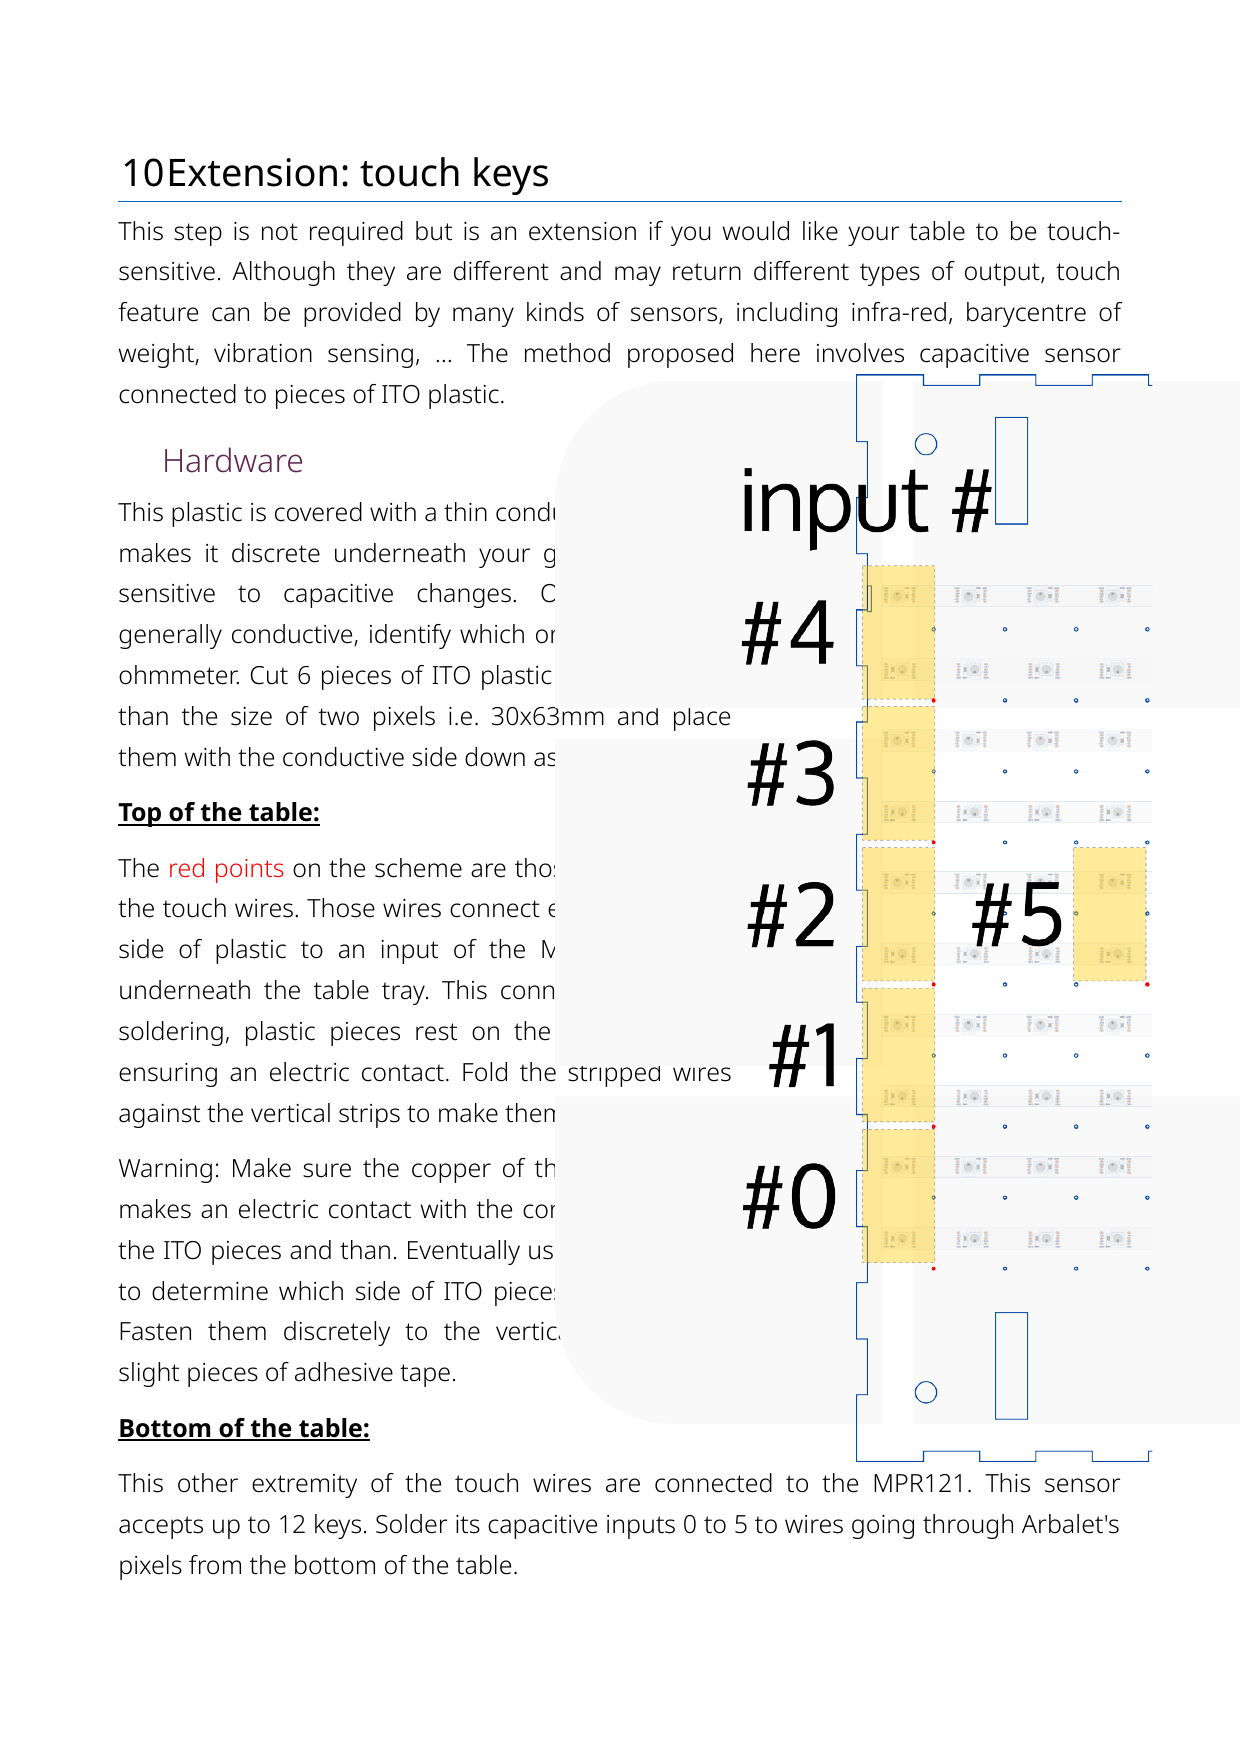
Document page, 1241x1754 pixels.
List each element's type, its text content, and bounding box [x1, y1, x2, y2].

text This plastic is covered with a thin conductive layer that makes it discrete underneath your glass as well as sensitive to capacitive changes. Only 1 side if generally conductive, identify which one thanks to an ohmmeter. Cut 6 pieces of ITO plastic slightly smaller than the size of two pixels i.e. 30x63mm and place them with the conductive side down as shown. [118, 494, 555, 773]
text This other extremity of the touch wires are connected to the MPR121. This sensor accepts up to 12 keys. Solder its capacitive inputs 0 to 5 to wires going through Arbalet's pixels from the bottom of the table. [118, 1466, 1122, 1581]
text The red points on the scheme are those used to pass the touch wires. Those wires connect each conductive side of plastic to an input of the MPR121 located underneath the table tray. This connection uses no soldering, plastic pieces rest on the stripped wires ensuring an electric contact. Fold the stripped wires against the vertical strips to make them stable. [118, 850, 555, 1129]
text Top of the table: [118, 795, 555, 829]
text Bottom of the table: [118, 1410, 732, 1444]
text Warning: Make sure the copper of the striped wires makes an electric contact with the conductive side of the ITO pieces and than. Eventually use an ohmmeter to determine which side of ITO pieces is conductive. Fasten them discretely to the vertical strips using slight pieces of adhesive tape. [118, 1151, 555, 1389]
subtitle Extension: touch keys [118, 143, 1122, 201]
text This step is not required but is an extension if you would like your table to be touch-sensitive. Although they are different and may return different types of output, touch feature can be provided by many kinds of sensors, including infra-red, barycentre of weight, vibration sensing, ... The method proposed here involves capacitive sensor connected to pieces of ITO plastic. [118, 213, 1122, 411]
subtitle Hardware [162, 438, 555, 482]
picture [555, 374, 1241, 1462]
